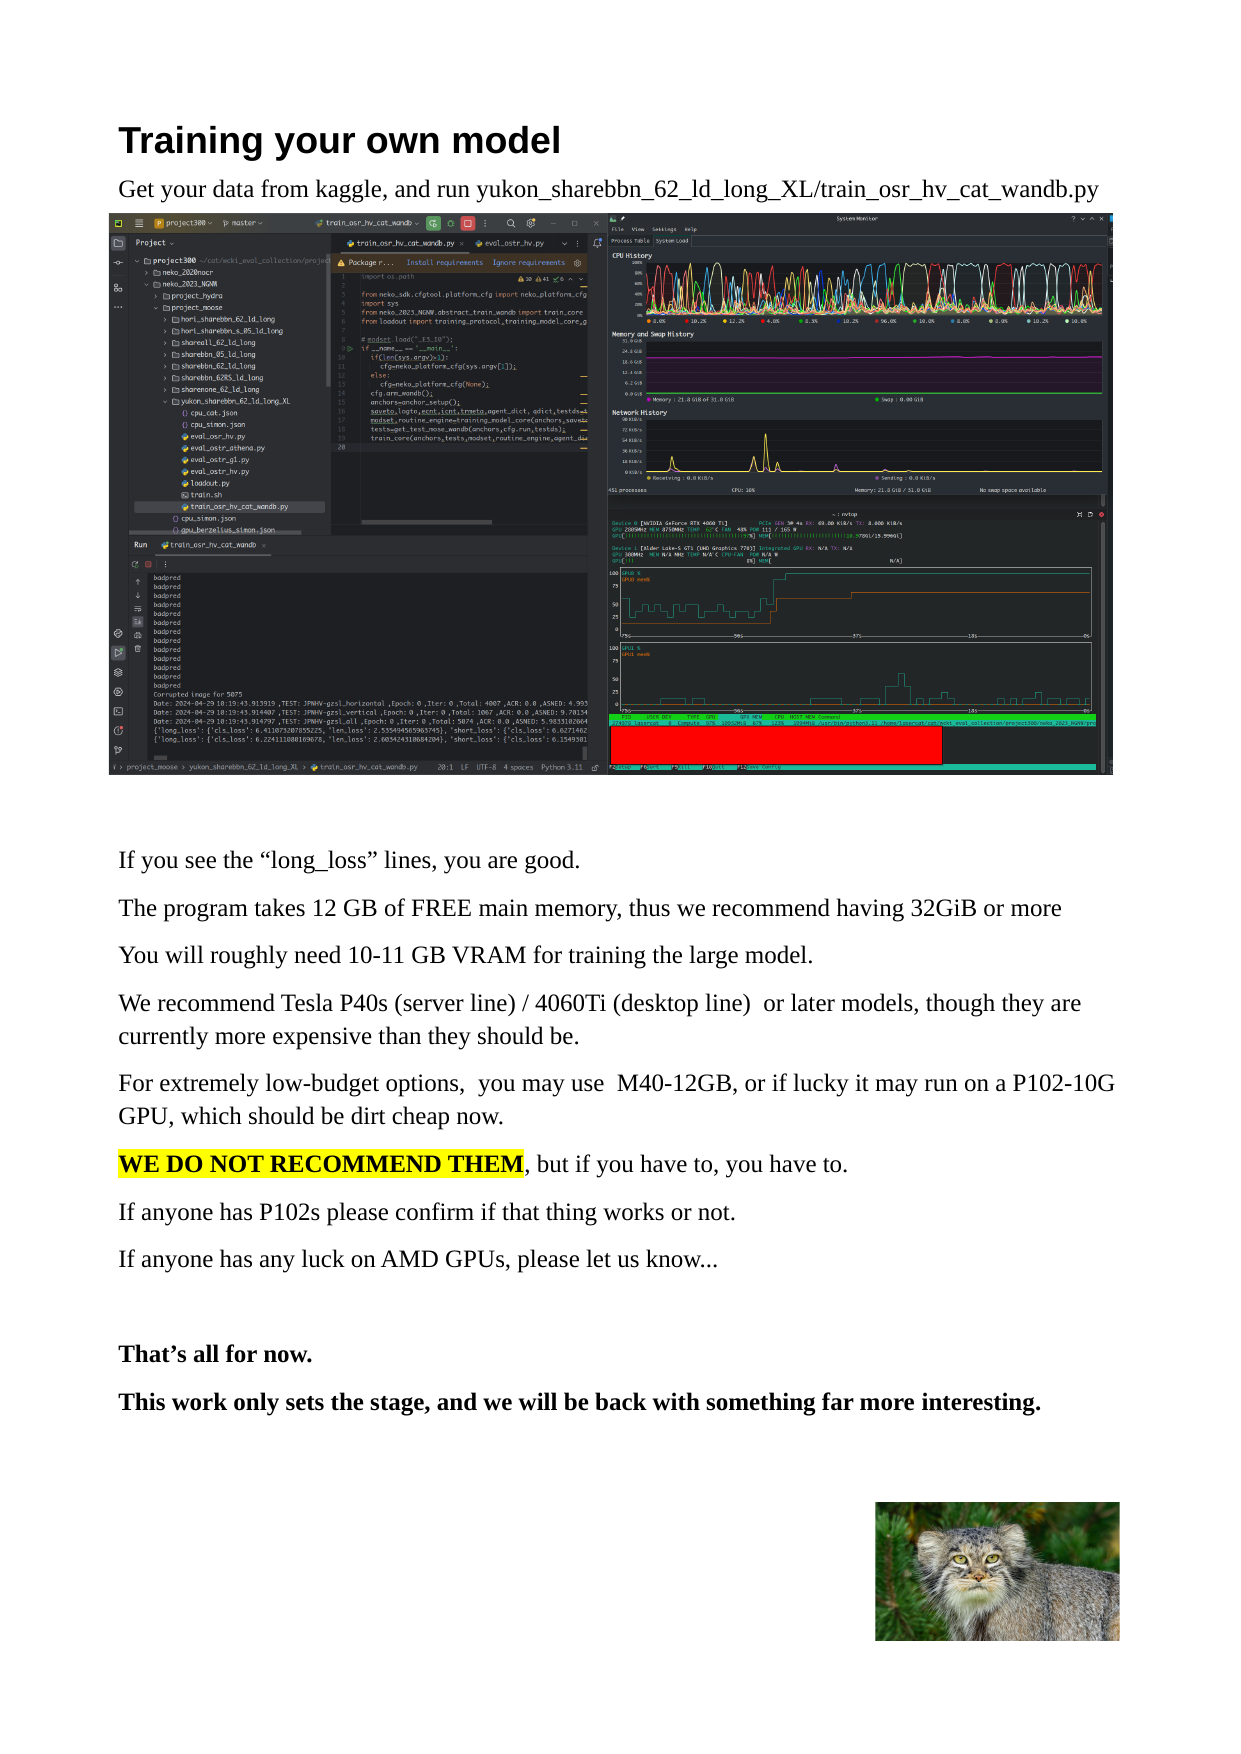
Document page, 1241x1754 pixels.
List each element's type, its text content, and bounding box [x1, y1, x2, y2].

text If you see the “long_loss” lines, you are good. [118, 845, 1122, 874]
text If anyone has P102s please confirm if that thing works or not. [118, 1197, 1122, 1225]
text You will roughly need 10-11 GB VRAM for training the large model. [118, 940, 1122, 969]
subtitle Training your own model [118, 118, 1122, 161]
text This work only sets the stage, and we will be back with something far more interesting. [118, 1387, 1122, 1416]
text That’s all for now. [118, 1339, 1122, 1368]
text For extremely low-budget options, you may use M40-12GB, or if lucky it may run on a P102-10G GPU, which should be dirt cheap now. [118, 1068, 1122, 1130]
text Get your data from kaggle, and run yukon_sharebbn_62_ld_long_XL/train_osr_hv_cat_wandb.py [118, 174, 1122, 202]
text The program takes 12 GB of FREE main memory, thus we recommend having 32GiB or more [118, 893, 1122, 921]
text WE DO NOT RECOMMEND THEM, but if you have to, you have to. [118, 1149, 1122, 1178]
text We recommend Tesla P40s (server line) / 4060Ti (desktop line) or later models, though they are currently more expensive than they should be. [118, 988, 1122, 1049]
picture [108, 213, 1113, 775]
text If anyone has any luck on AMD GPUs, please let us know... [118, 1244, 1122, 1273]
picture [875, 1502, 1120, 1641]
